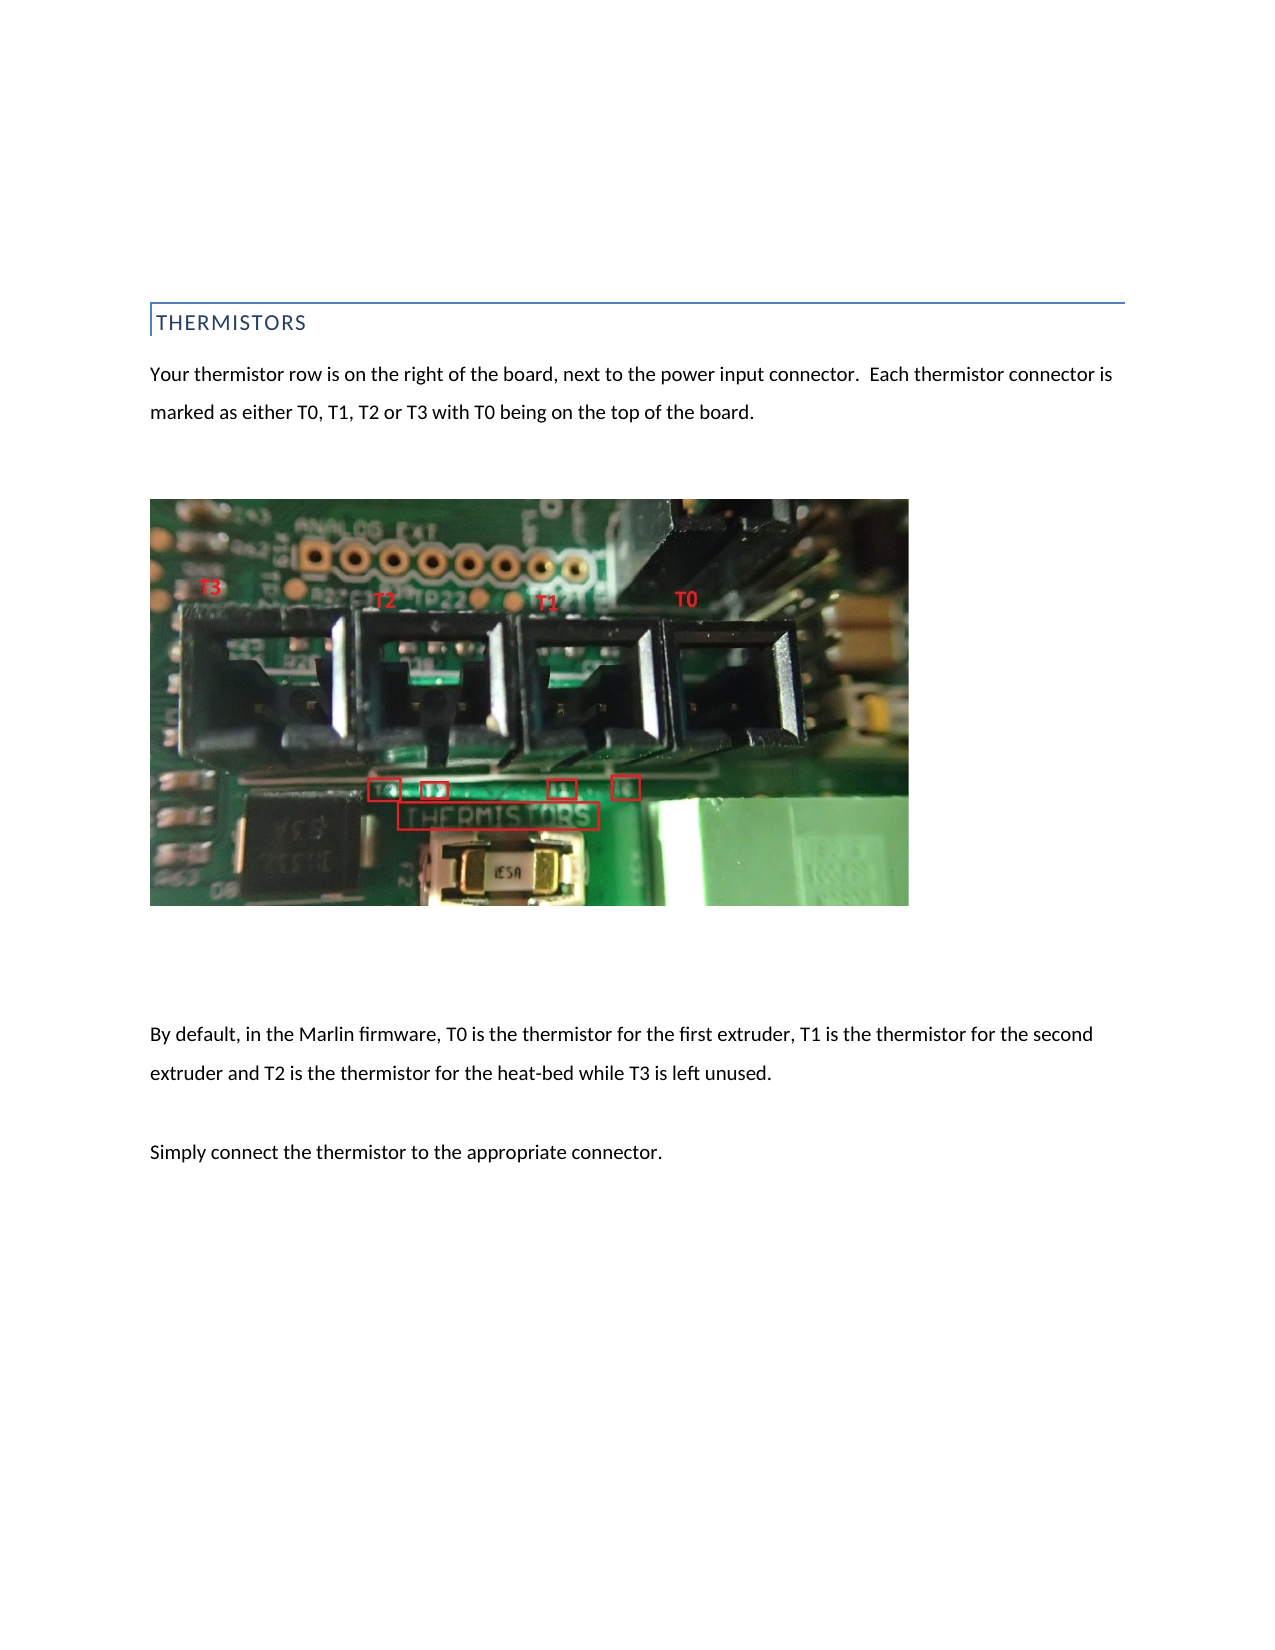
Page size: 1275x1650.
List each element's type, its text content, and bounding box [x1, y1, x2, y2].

text By default, in the Marlin firmware, T0 is the thermistor for the first extruder, T1 is the thermistor for the second extruder and T2 is the thermistor for the heat-bed while T3 is left unused. [150, 1022, 1125, 1085]
text Your thermistor row is on the right of the board, next to the power input connector. Each thermistor connector is marked as either T0, T1, T2 or T3 with T0 being on the top of the board. [150, 361, 1125, 424]
text Simply connect the thermistor to the appropriate connector. [150, 1139, 1125, 1165]
subtitle Thermistors [152, 304, 1125, 336]
